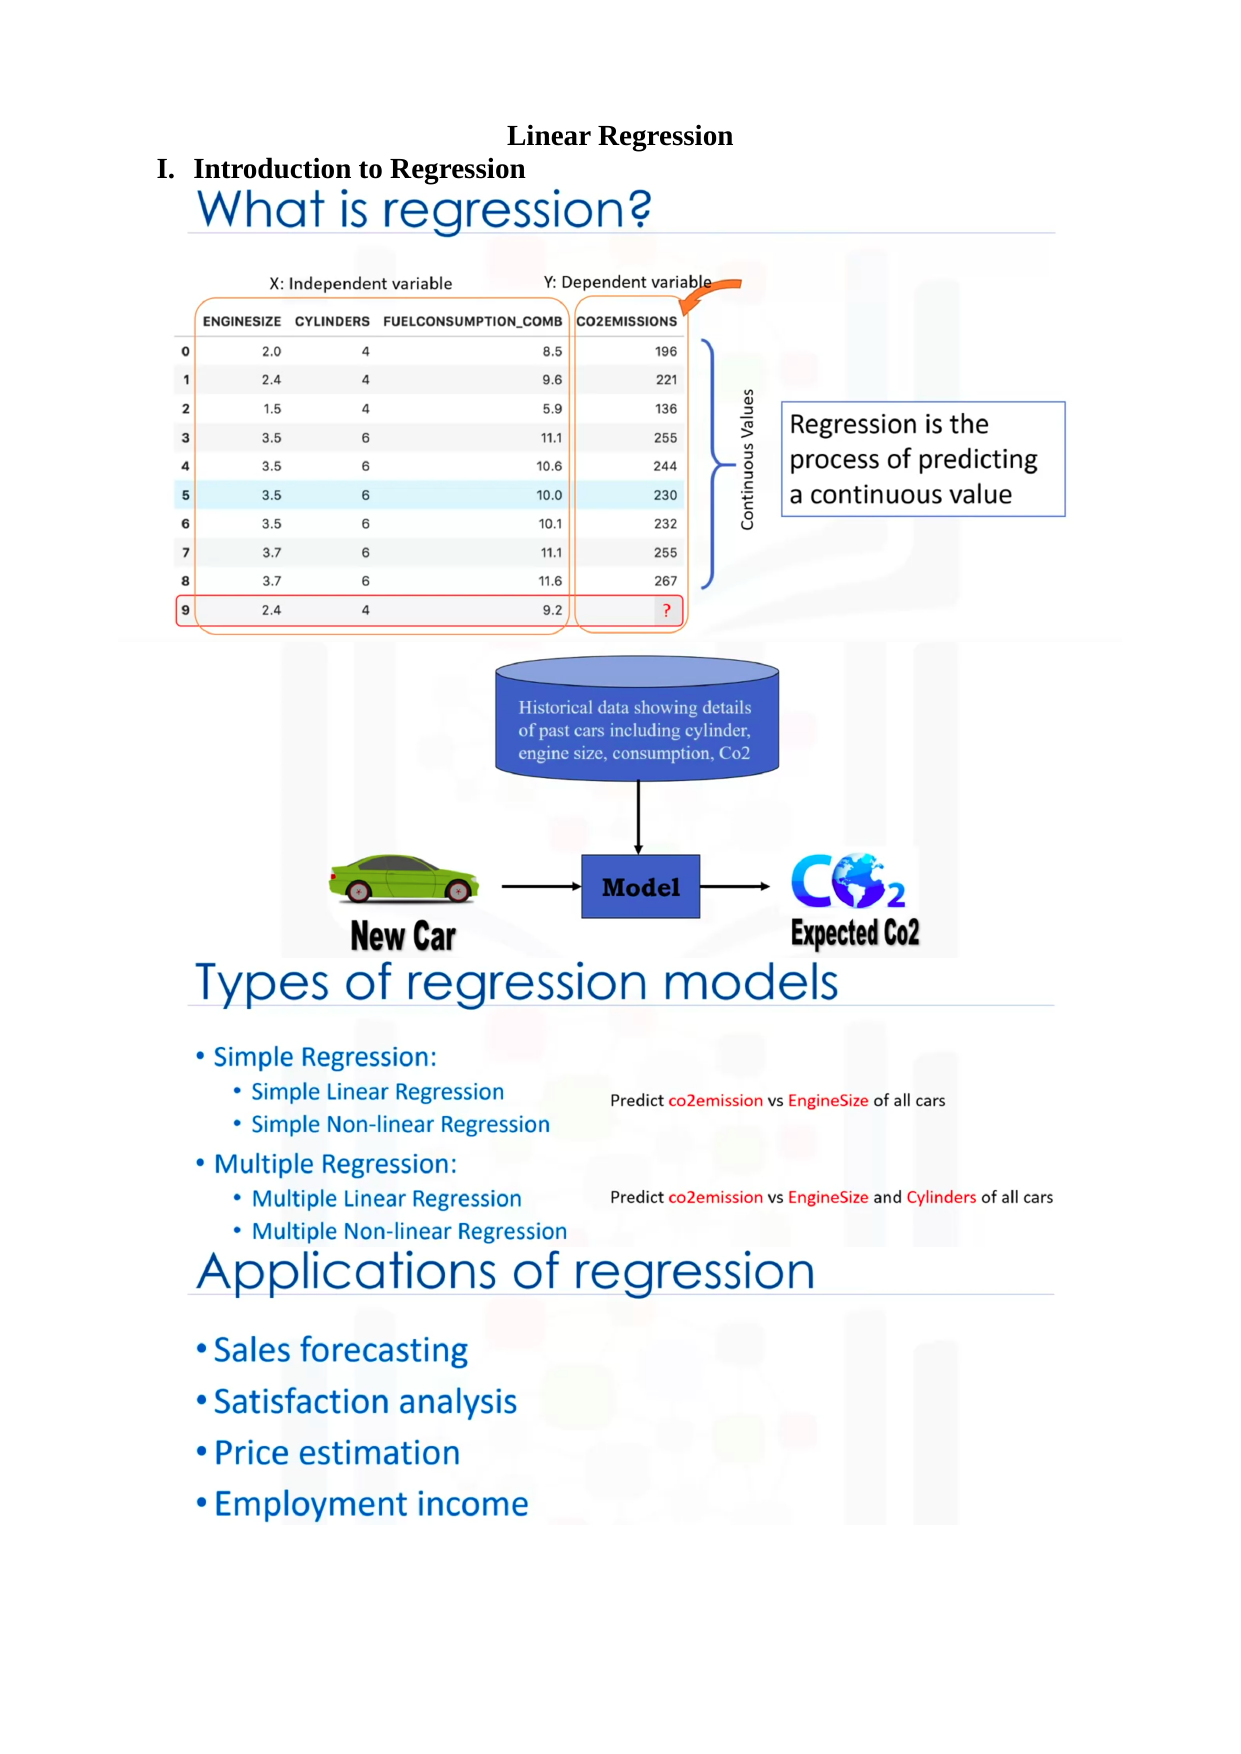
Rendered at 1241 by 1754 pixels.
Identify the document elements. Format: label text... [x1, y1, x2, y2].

text Linear Regression [118, 118, 1122, 152]
list Introduction to Regression [175, 152, 1122, 185]
picture [118, 185, 1123, 1525]
